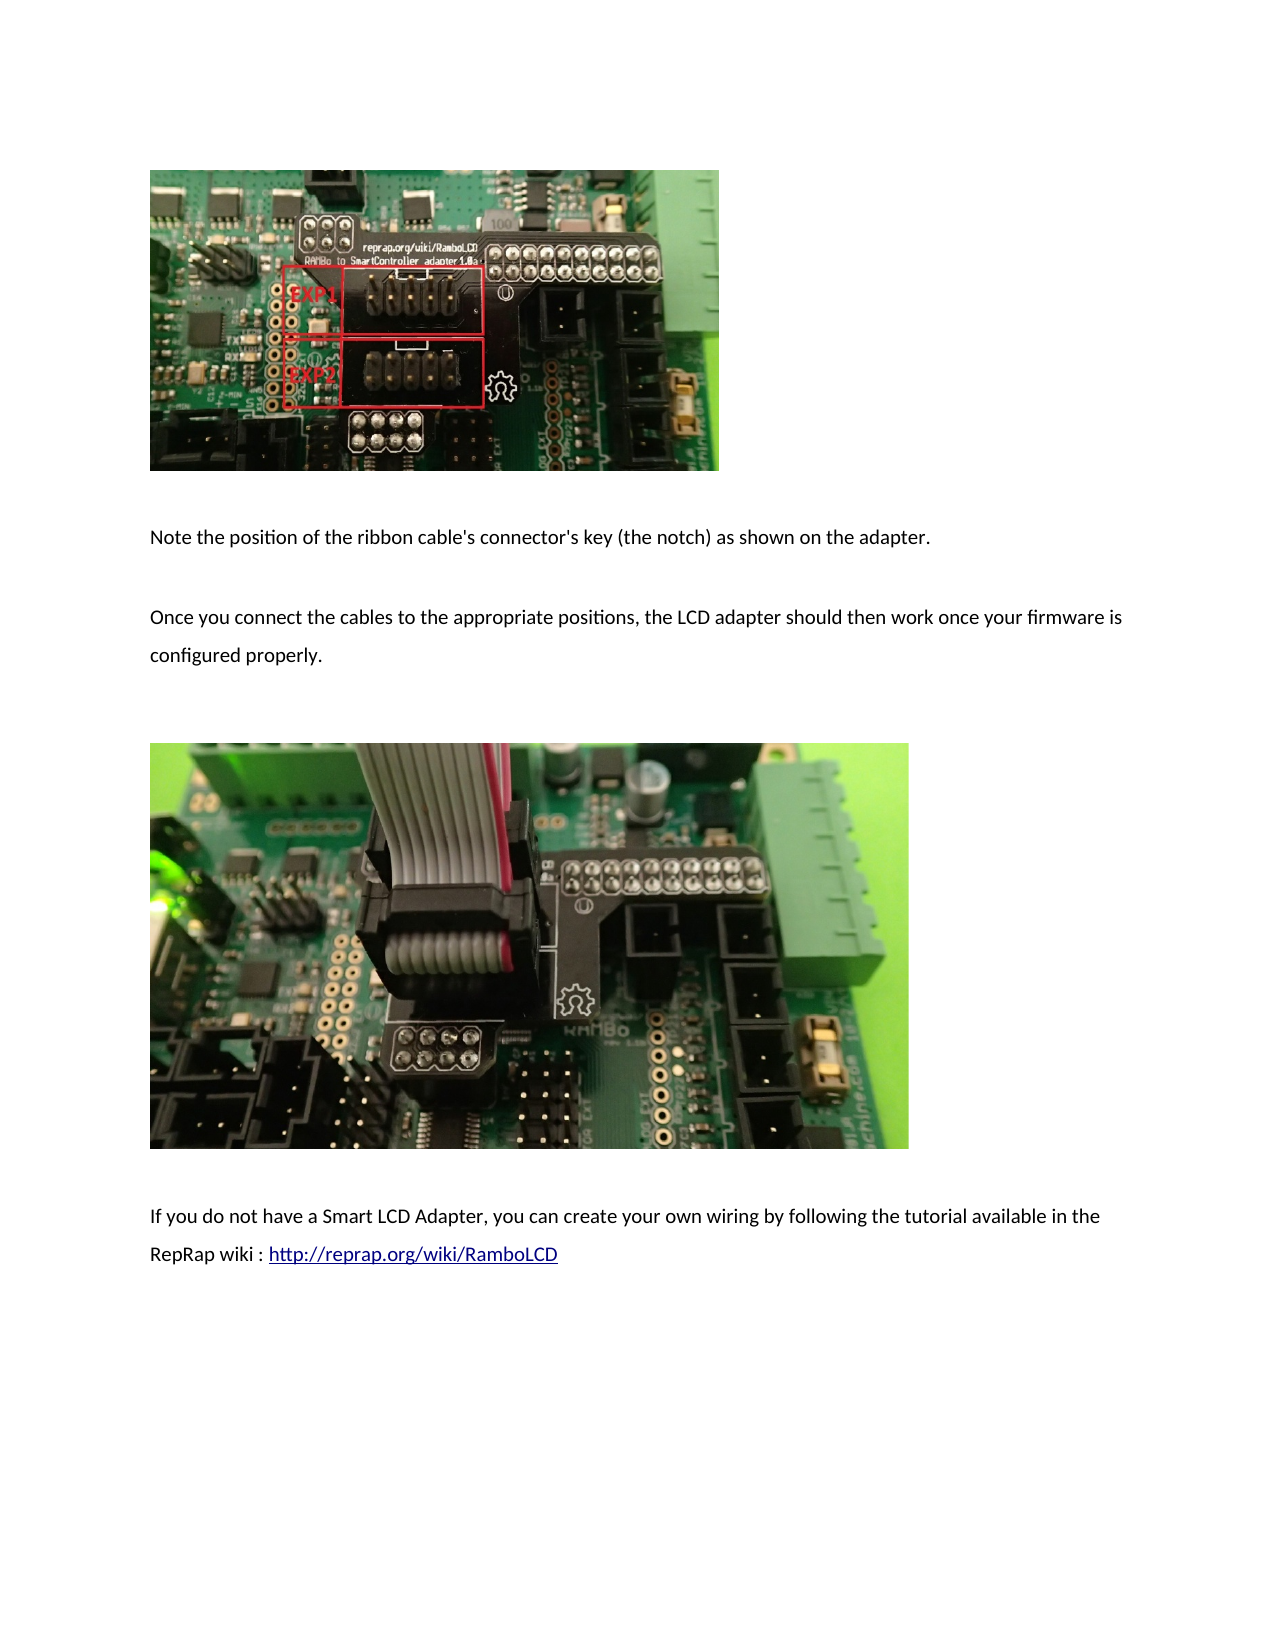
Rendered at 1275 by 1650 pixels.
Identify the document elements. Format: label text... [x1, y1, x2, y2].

text Once you connect the cables to the appropriate positions, the LCD adapter should then work once your firmware is configured properly. [150, 604, 1125, 668]
text If you do not have a Smart LCD Adapter, you can create your own wiring by following the tutorial available in the RepRap wiki : http://reprap.org/wiki/RamboLCD [150, 1203, 1125, 1267]
text Note the position of the ribbon cable's connector's key (the notch) as shown on the adapter. [150, 524, 1125, 550]
